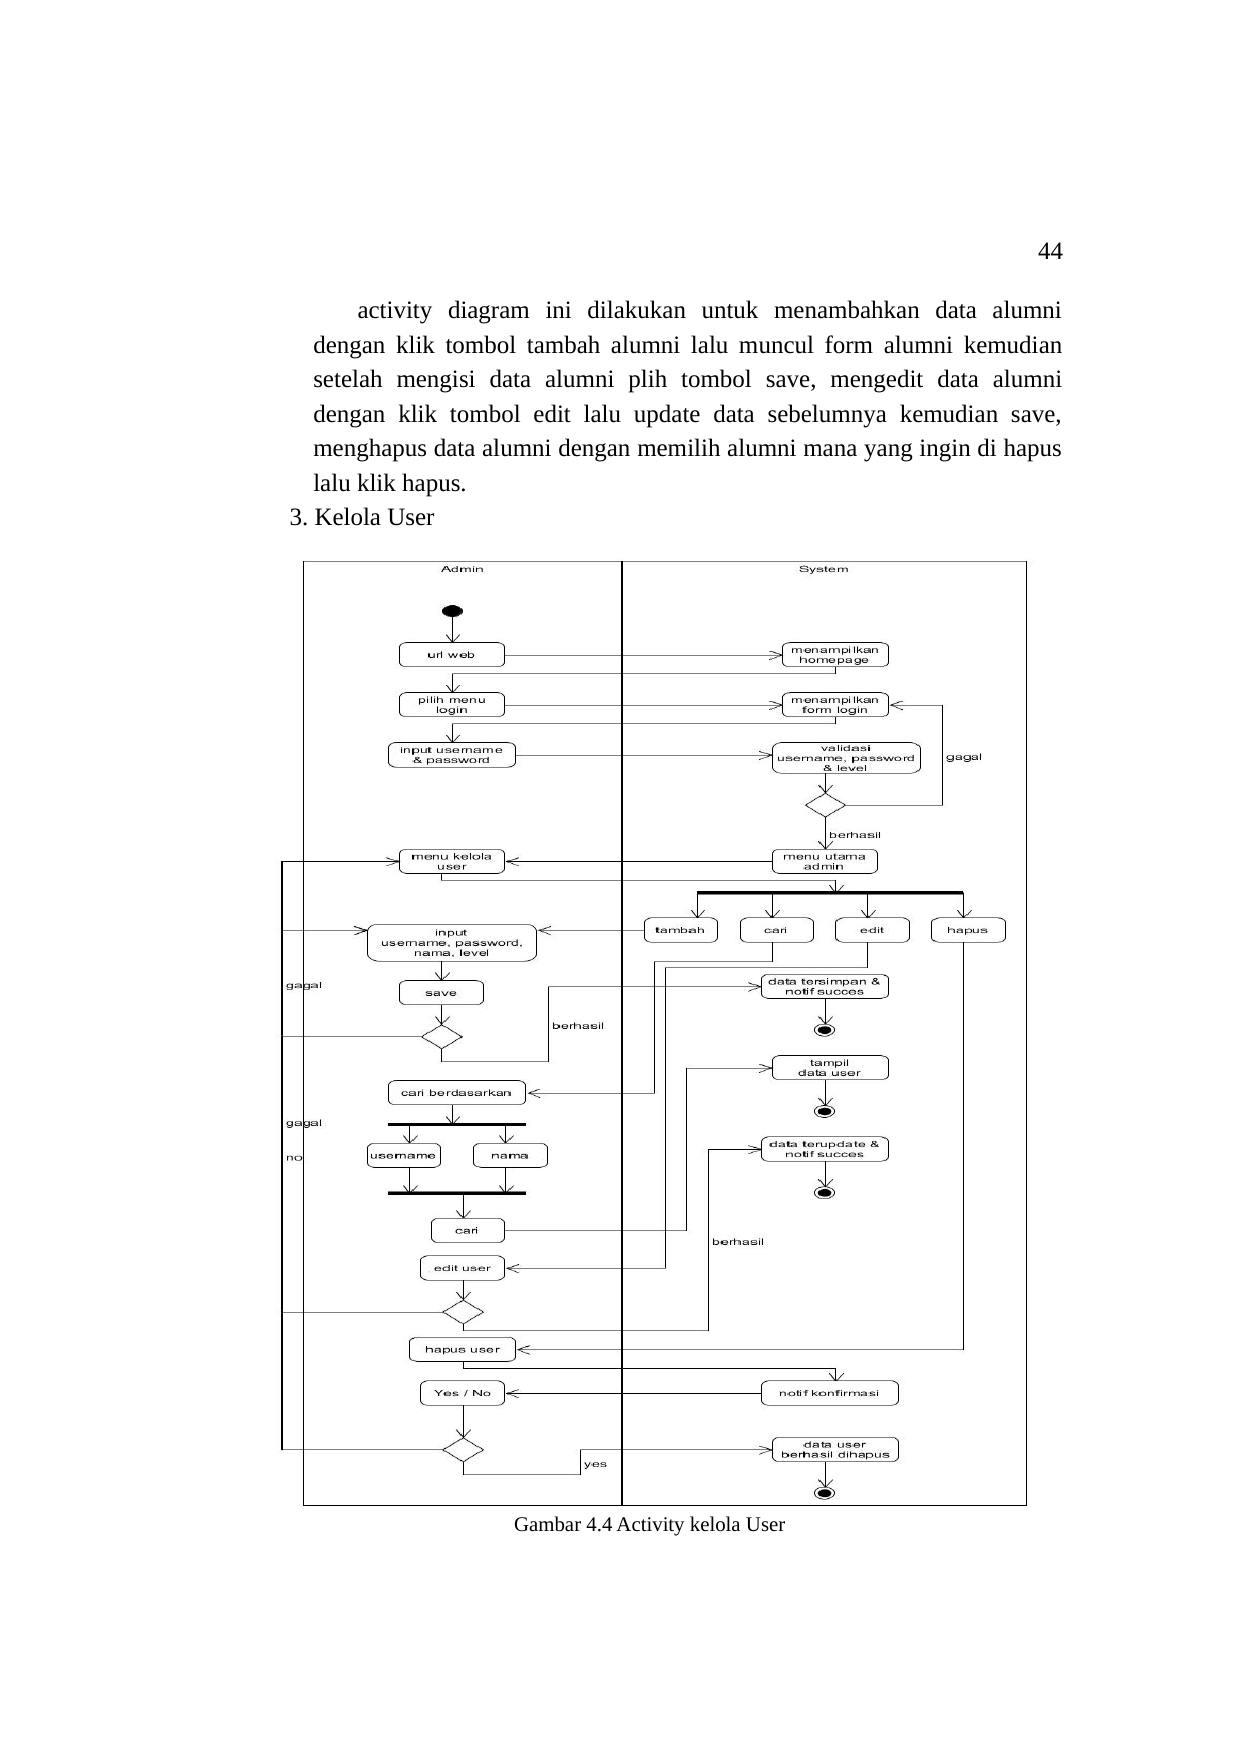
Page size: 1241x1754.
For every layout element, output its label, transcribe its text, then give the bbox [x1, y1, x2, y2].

picture [251, 549, 1048, 1507]
text activity diagram ini dilakukan untuk menambahkan data alumni dengan klik tombol tambah alumni lalu muncul form alumni kemudian setelah mengisi data alumni plih tombol save, mengedit data alumni dengan klik tombol edit lalu update data sebelumnya kemudian save, menghapus data alumni dengan memilih alumni mana yang ingin di hapus lalu klik hapus. [313, 295, 1063, 496]
text 3. Kelola User [289, 502, 1063, 531]
text Gambar 4.4 Activity kelola User [251, 1507, 1048, 1536]
